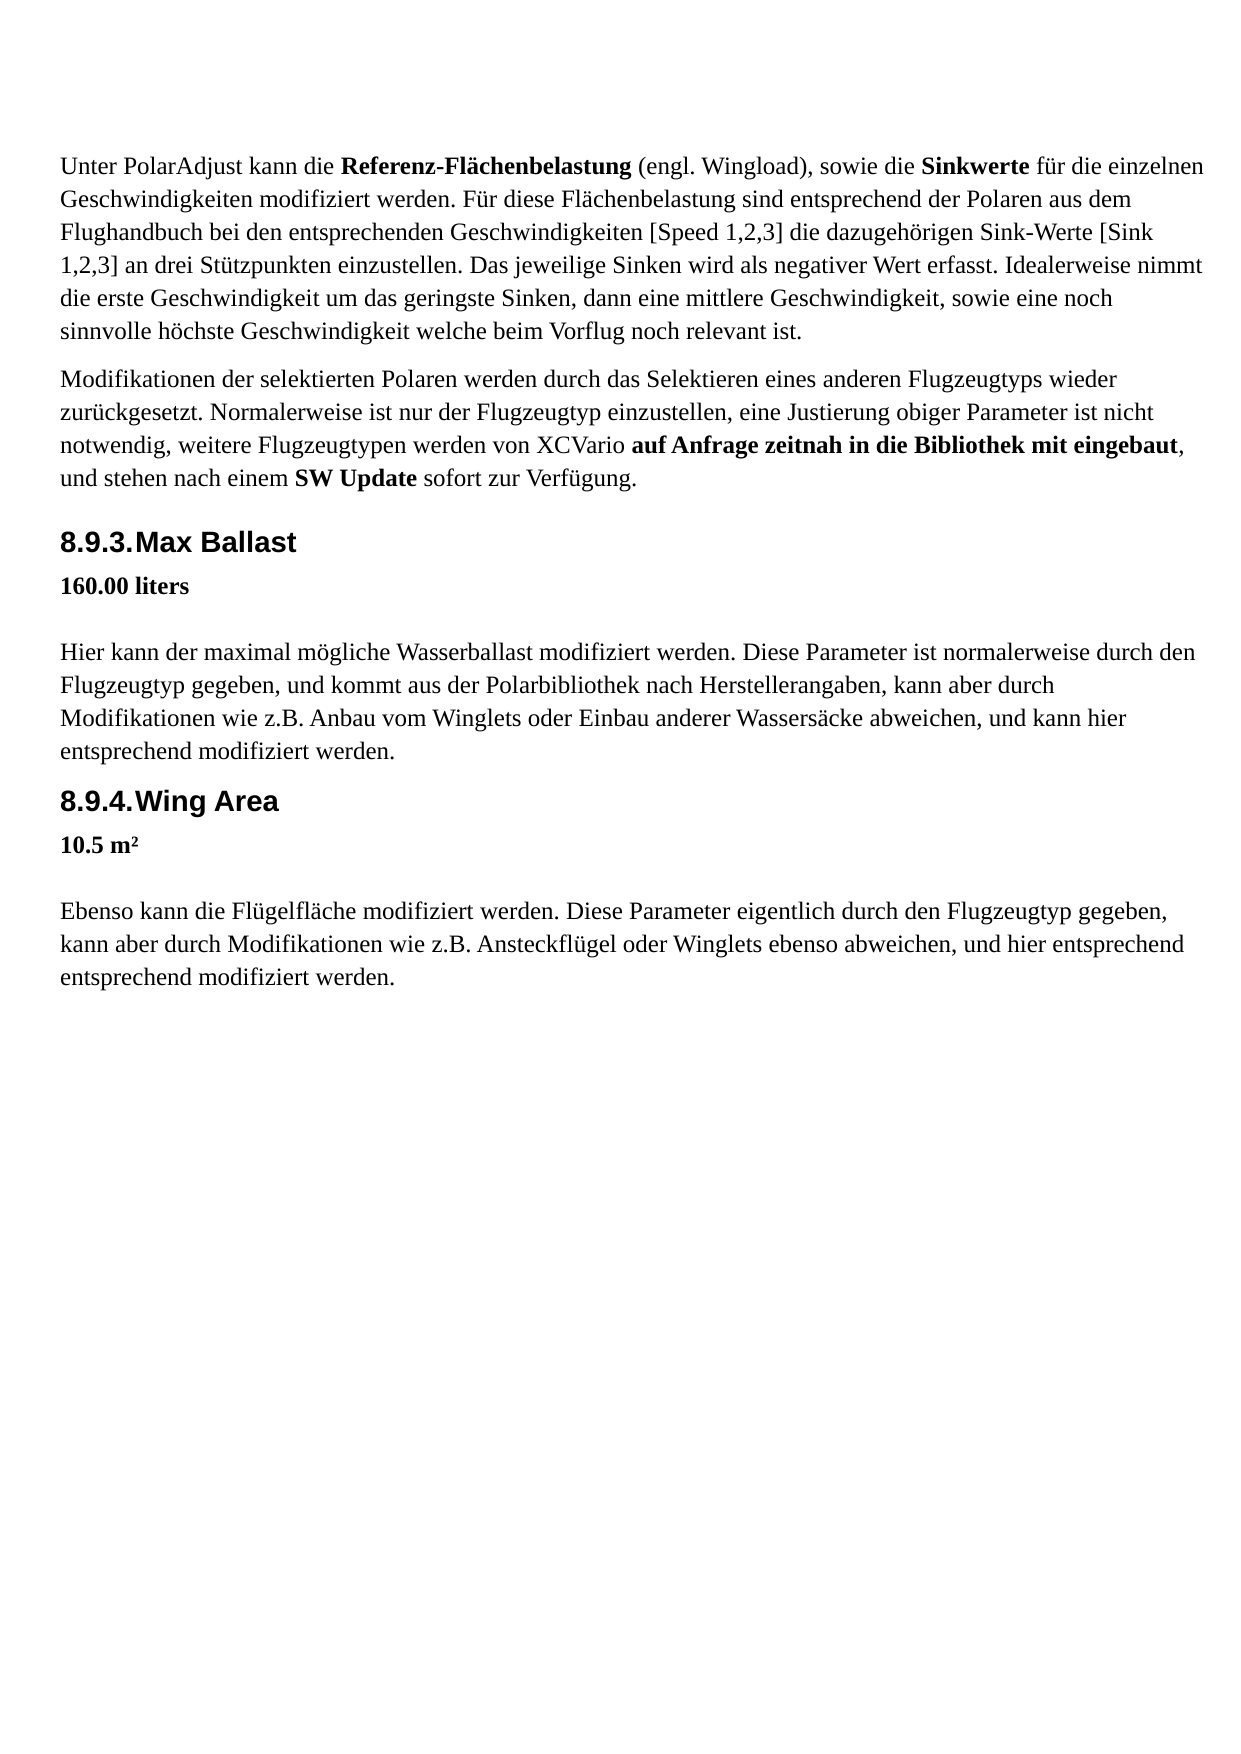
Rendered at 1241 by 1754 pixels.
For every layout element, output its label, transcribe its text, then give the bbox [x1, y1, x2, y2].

text Unter PolarAdjust kann die Referenz-Flächenbelastung (engl. Wingload), sowie die Sinkwerte für die einzelnen Geschwindigkeiten modifiziert werden. Für diese Flächenbelastung sind entsprechend der Polaren aus dem Flughandbuch bei den entsprechenden Geschwindigkeiten [Speed 1,2,3] die dazugehörigen Sink-Werte [Sink 1,2,3] an drei Stützpunkten einzustellen. Das jeweilige Sinken wird als negativer Wert erfasst. Idealerweise nimmt die erste Geschwindigkeit um das geringste Sinken, dann eine mittlere Geschwindigkeit, sowie eine noch sinnvolle höchste Geschwindigkeit welche beim Vorflug noch relevant ist. [60, 151, 1207, 345]
text 10.5 m² [60, 830, 1207, 859]
text 160.00 liters [60, 571, 1207, 600]
text Modifikationen der selektierten Polaren werden durch das Selektieren eines anderen Flugzeugtyps wieder zurückgesetzt. Normalerweise ist nur der Flugzeugtyp einzustellen, eine Justierung obiger Parameter ist nicht notwendig, weitere Flugzeugtypen werden von XCVario auf Anfrage zeitnah in die Bibliothek mit eingebaut, und stehen nach einem SW Update sofort zur Verfügung. [60, 364, 1207, 492]
subtitle Max Ballast [60, 525, 1207, 559]
subtitle Wing Area [60, 784, 1207, 818]
text Ebenso kann die Flügelfläche modifiziert werden. Diese Parameter eigentlich durch den Flugzeugtyp gegeben, kann aber durch Modifikationen wie z.B. Ansteckflügel oder Winglets ebenso abweichen, und hier entsprechend entsprechend modifiziert werden. [60, 896, 1207, 991]
text Hier kann der maximal mögliche Wasserballast modifiziert werden. Diese Parameter ist normalerweise durch den Flugzeugtyp gegeben, und kommt aus der Polarbibliothek nach Herstellerangaben, kann aber durch Modifikationen wie z.B. Anbau vom Winglets oder Einbau anderer Wassersäcke abweichen, und kann hier entsprechend modifiziert werden. [60, 637, 1207, 765]
